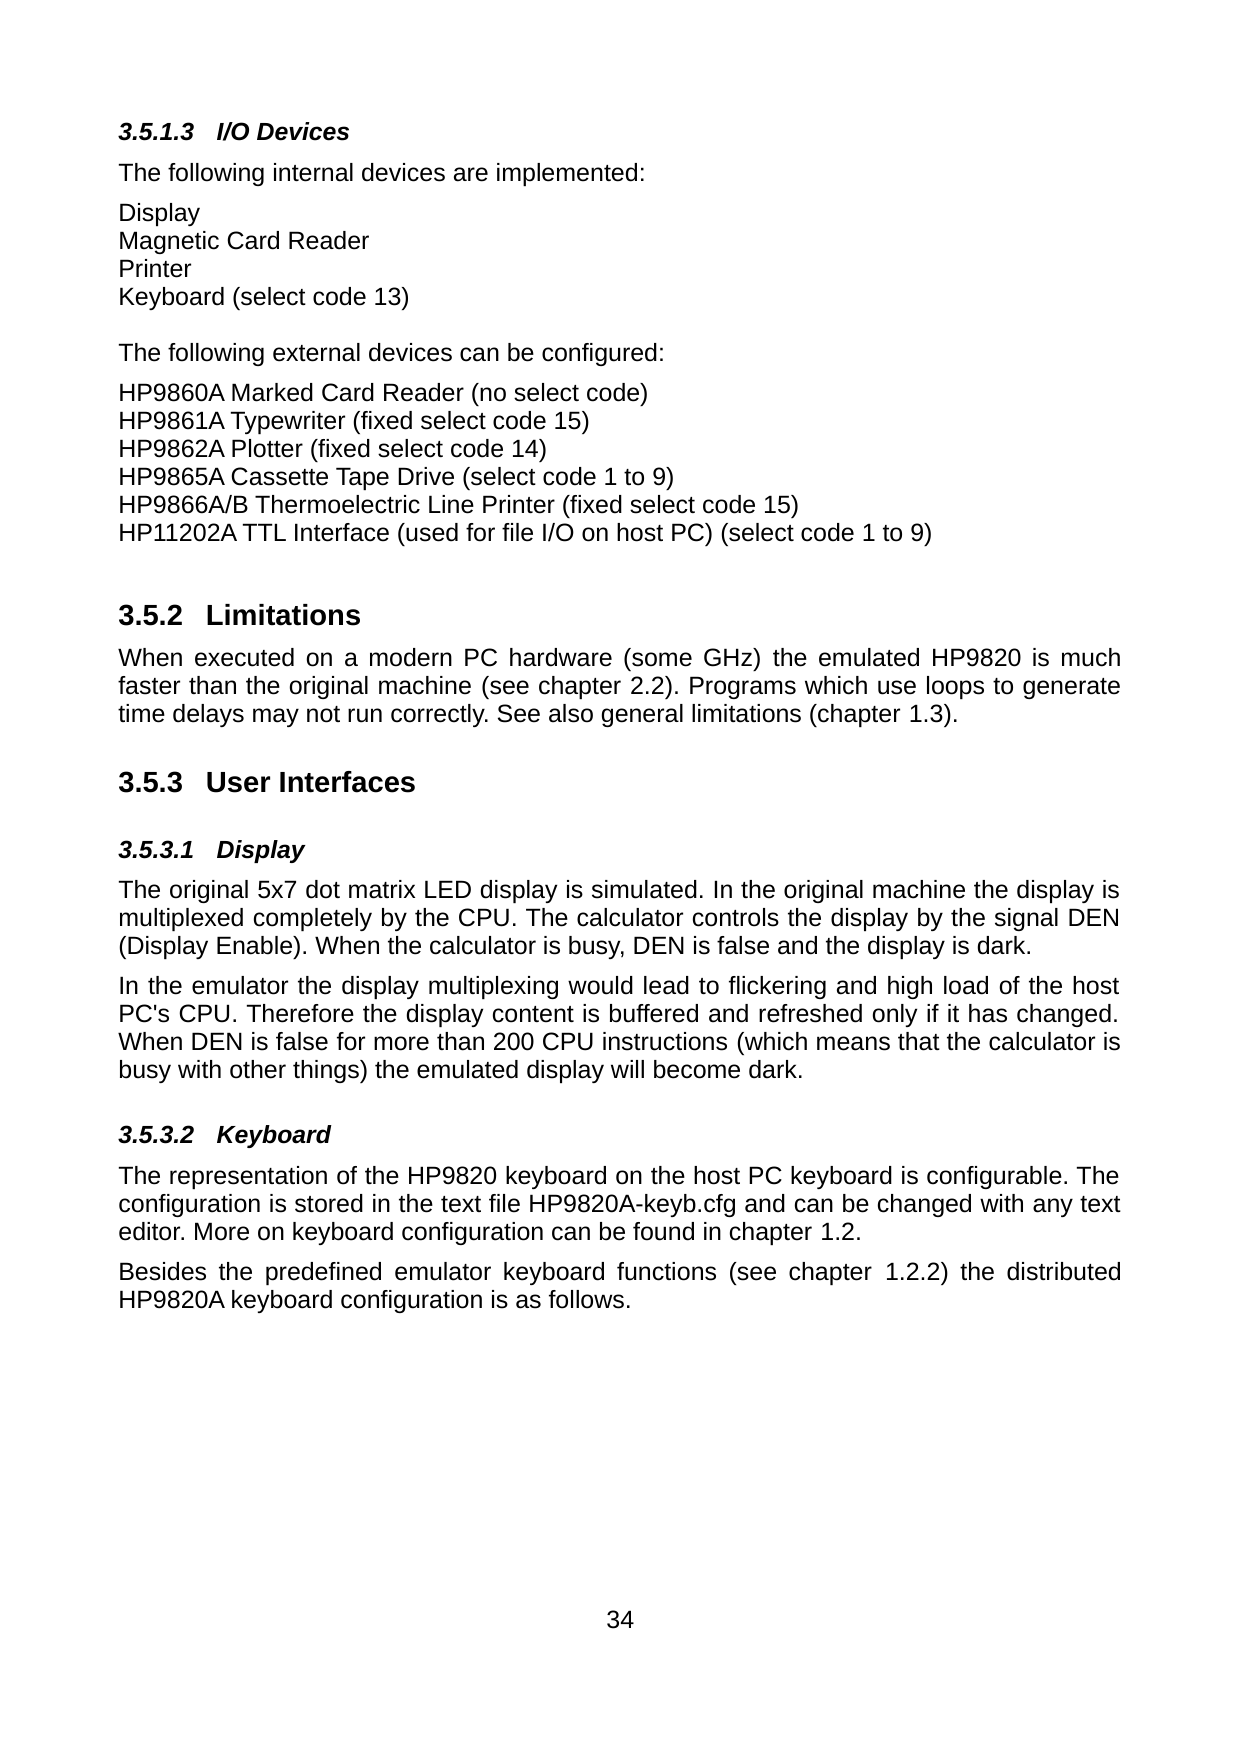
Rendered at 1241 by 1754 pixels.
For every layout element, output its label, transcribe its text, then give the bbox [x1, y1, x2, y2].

text HP9861A Typewriter (fixed select code 15) [118, 407, 1122, 434]
text The original 5x7 dot matrix LED display is simulated. In the original machine the display is multiplexed completely by the CPU. The calculator controls the display by the signal DEN (Display Enable). When the calculator is busy, DEN is false and the display is dark. [118, 876, 1122, 959]
text HP9860A Marked Card Reader (no select code) [118, 379, 1122, 407]
text HP9862A Plotter (fixed select code 14) [118, 434, 1122, 462]
text Display [118, 199, 1122, 227]
subtitle I/O Devices [118, 118, 1122, 146]
text The following internal devices are implemented: [118, 158, 1122, 186]
text The representation of the HP9820 keyboard on the host PC keyboard is configurable. The configuration is stored in the text file HP9820A-keyb.cfg and can be changed with any text editor. More on keyboard configuration can be found in chapter 1.2. [118, 1161, 1122, 1245]
text The following external devices can be configured: [118, 338, 1122, 366]
subtitle Keyboard [118, 1121, 1122, 1149]
text HP9866A/B Thermoelectric Line Printer (fixed select code 15) [118, 490, 1122, 518]
text Printer [118, 254, 1122, 282]
text Besides the predefined emulator keyboard functions (see chapter 1.2.2) the distributed HP9820A keyboard configuration is as follows. [118, 1258, 1122, 1313]
text HP9865A Cassette Tape Drive (select code 1 to 9) [118, 462, 1122, 490]
text Keyboard (select code 13) [118, 282, 1122, 310]
text In the emulator the display multiplexing would lead to flickering and high load of the host PC's CPU. Therefore the display content is buffered and refreshed only if it has changed. When DEN is false for more than 200 CPU instructions (which means that the calculator is busy with other things) the emulated display will become dark. [118, 972, 1122, 1084]
text Magnetic Card Reader [118, 227, 1122, 254]
text HP11202A TTL Interface (used for file I/O on host PC) (select code 1 to 9) [118, 518, 1122, 546]
text When executed on a modern PC hardware (some GHz) the emulated HP9820 is much faster than the original machine (see chapter 2.2). Programs which use loops to generate time delays may not run correctly. See also general limitations (chapter 1.3). [118, 644, 1122, 728]
subtitle User Interfaces [118, 766, 1122, 798]
subtitle Display [118, 836, 1122, 863]
subtitle Limitations [118, 599, 1122, 632]
